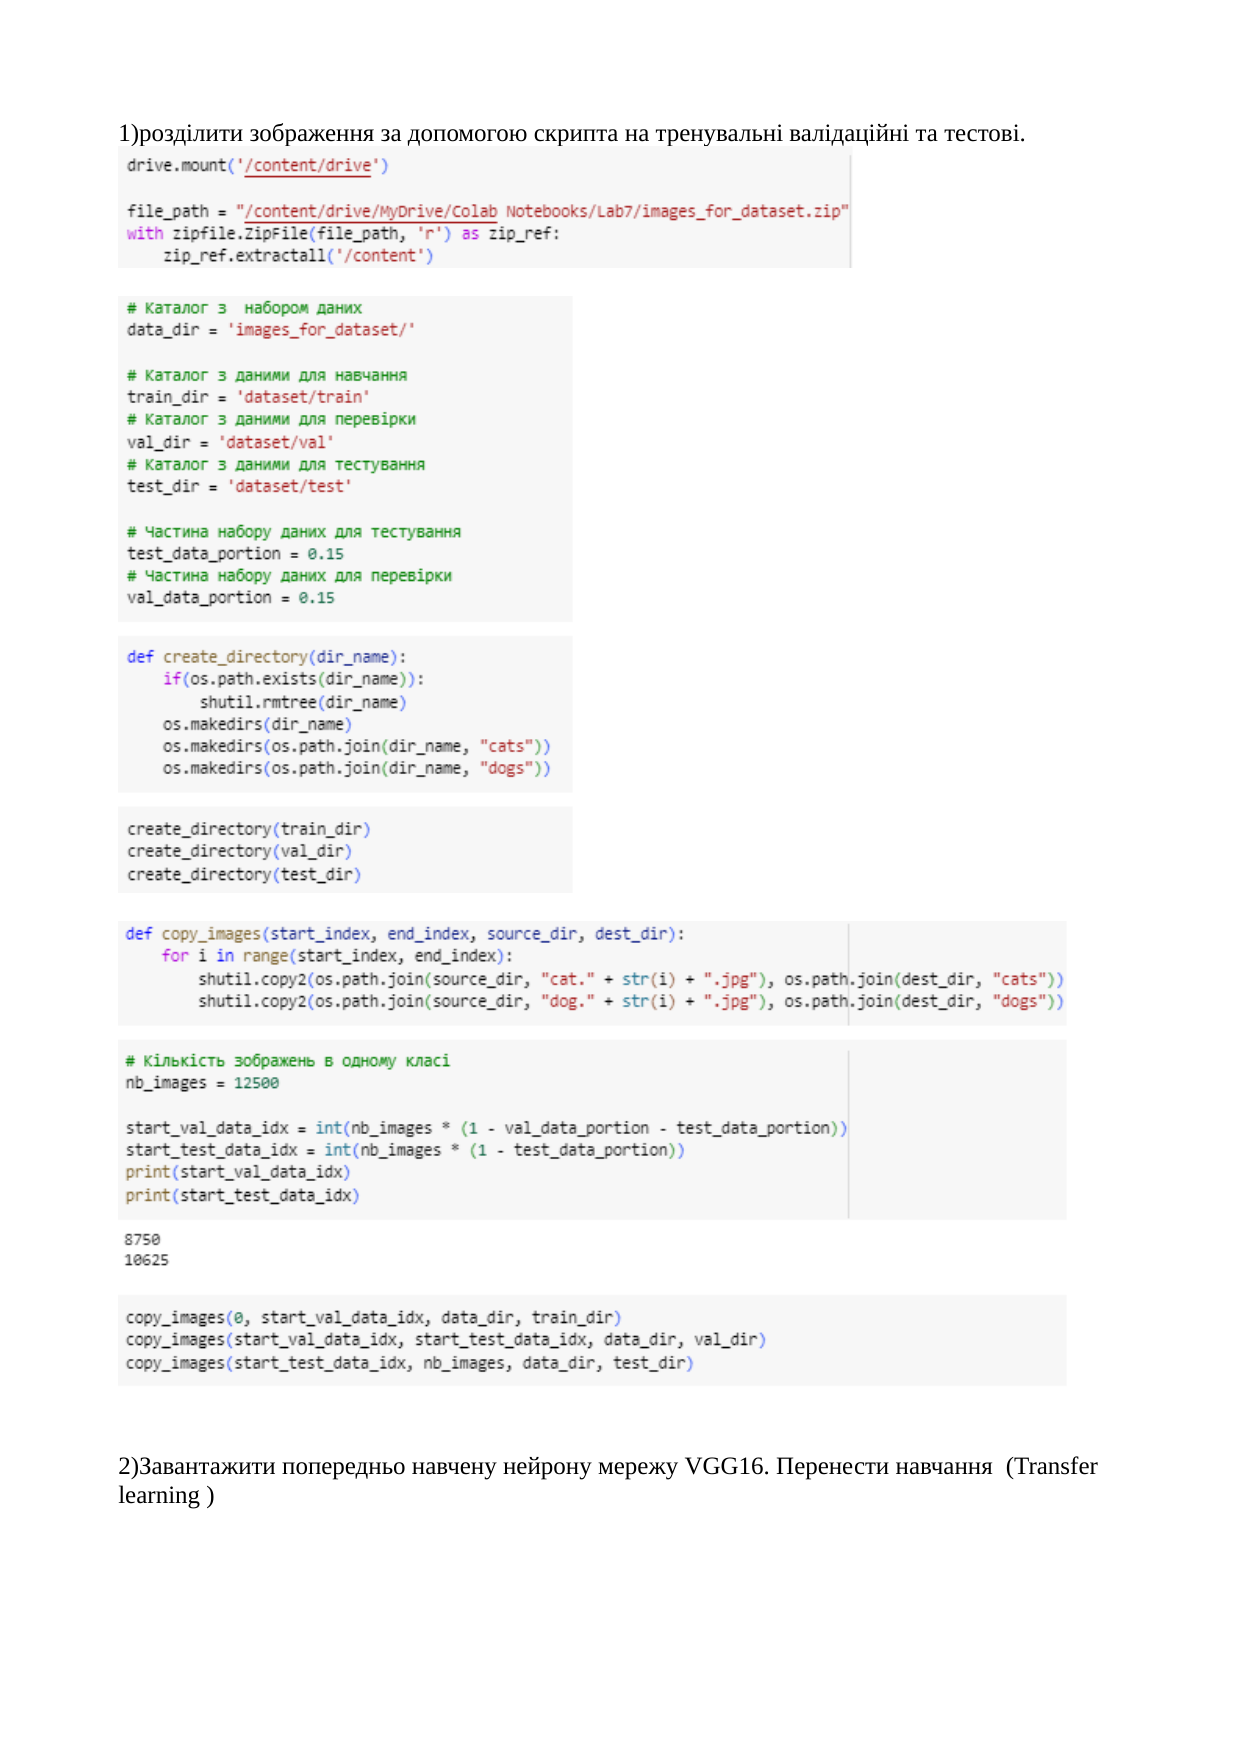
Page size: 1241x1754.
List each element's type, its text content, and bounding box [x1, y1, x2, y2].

picture [118, 921, 1067, 1394]
text 1)розділити зображення за допомогою скрипта на тренувальні валідаційні та тестові. [118, 118, 1122, 147]
picture [118, 146, 853, 268]
picture [118, 296, 573, 893]
text 2)Завантажити попередньо навчену нейрону мережу VGG16. Перенести навчання (Transfer learning ) [118, 1451, 1122, 1508]
